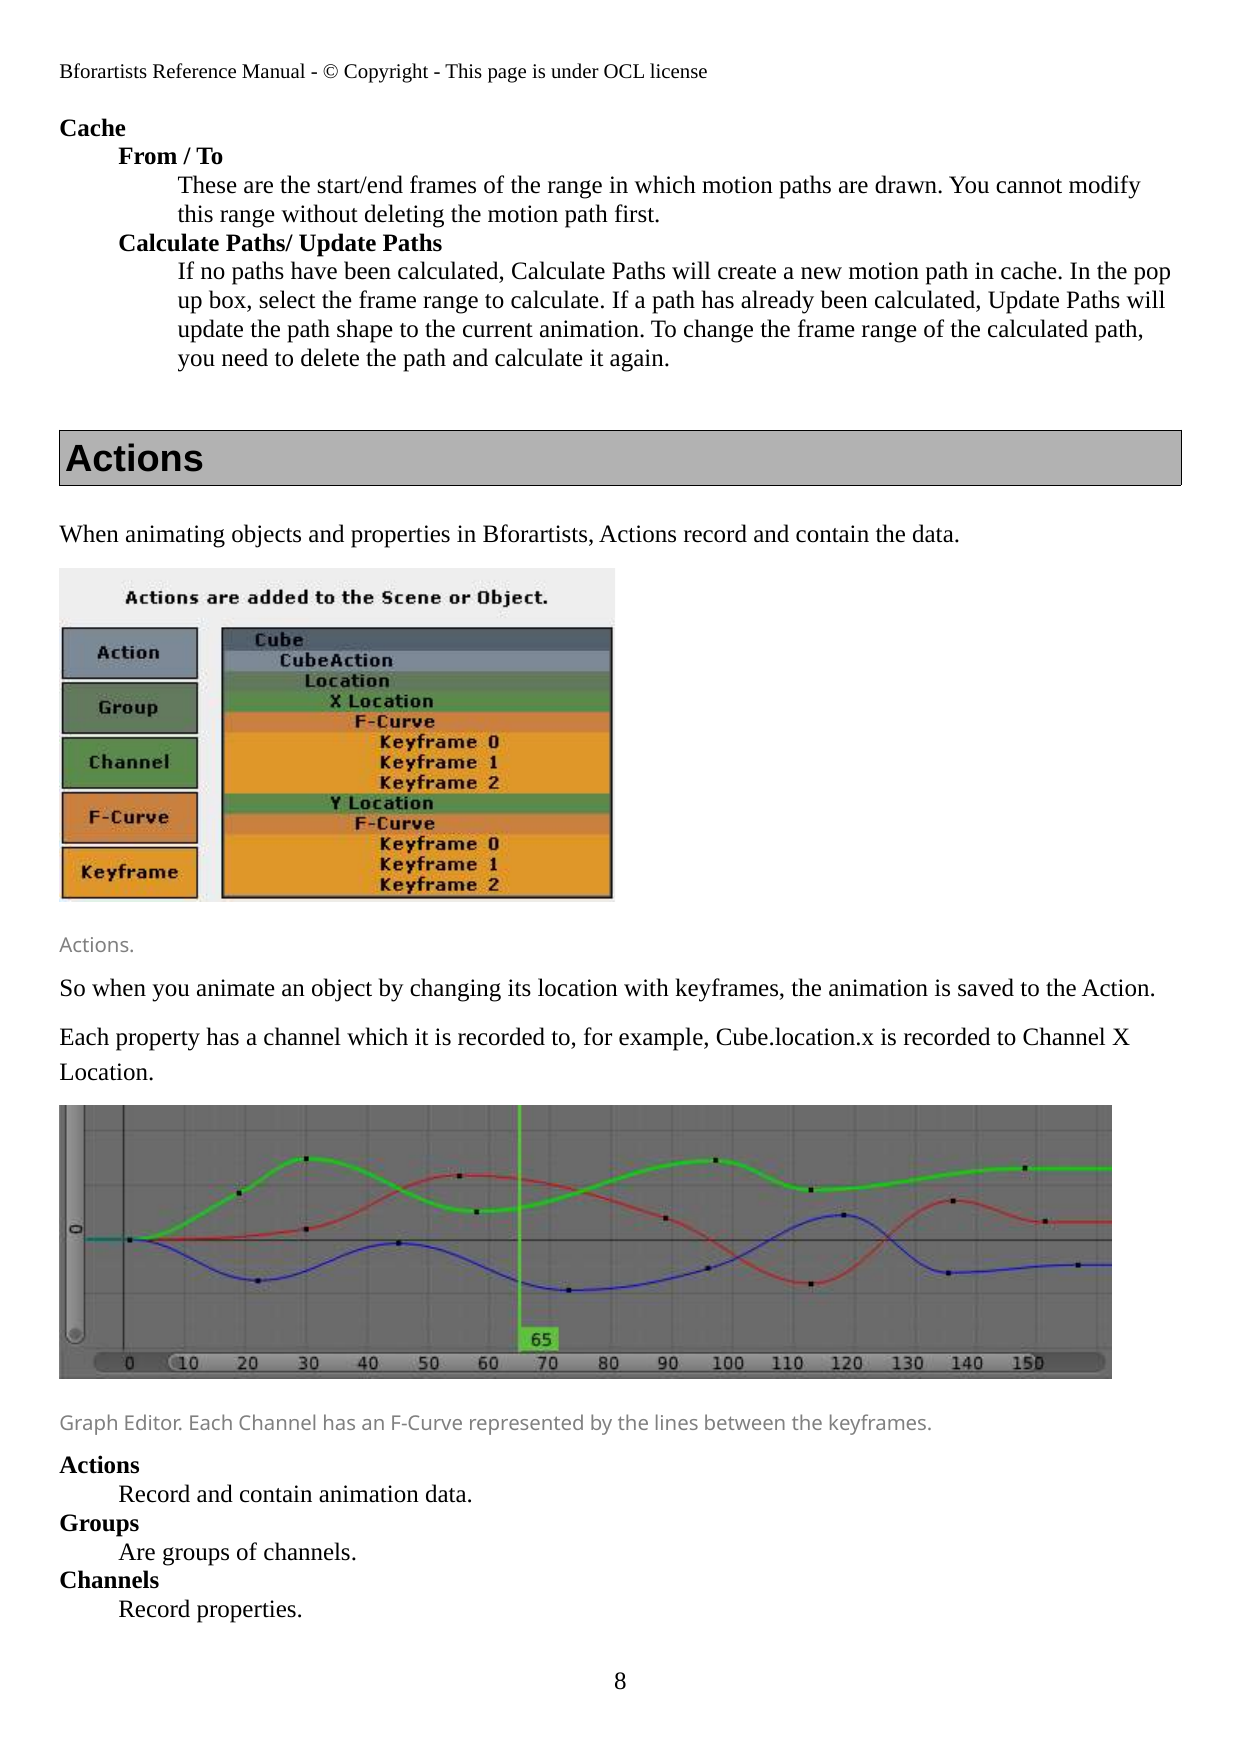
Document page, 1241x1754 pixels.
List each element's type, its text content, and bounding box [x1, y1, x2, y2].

picture [59, 568, 616, 902]
text Actions. [59, 927, 1181, 958]
subtitle Cache [59, 113, 1181, 141]
list Are groups of channels. [118, 1537, 1181, 1566]
text So when you animate an object by changing its location with keyframes, the animation is saved to the Action. [59, 973, 1181, 1002]
list Record and contain animation data. [118, 1479, 1181, 1508]
picture [59, 1105, 1112, 1379]
text When animating objects and properties in Bforartists, Actions record and contain the data. [59, 519, 1181, 548]
subtitle Calculate Paths/ Update Paths [118, 228, 1181, 256]
table_header Actions [60, 431, 1181, 485]
list These are the start/end frames of the range in which motion paths are drawn. You cannot modify this range without deleting the motion path first. [177, 170, 1181, 228]
list If no paths have been calculated, Calculate Paths will create a new motion path in cache. In the pop up box, select the frame range to calculate. If a path has already been calculated, Update Paths will update the path shape to the current animation. To change the frame range of the calculated path, you need to delete the path and calculate it again. [177, 256, 1181, 371]
list Record properties. [118, 1594, 1181, 1623]
text Each property has a channel which it is recorded to, for example, Cube.location.x is recorded to Channel X Location. [59, 1022, 1181, 1085]
subtitle Groups [59, 1508, 1181, 1537]
subtitle From / To [118, 141, 1181, 170]
subtitle Channels [59, 1566, 1181, 1594]
subtitle Actions [59, 1451, 1181, 1479]
text Graph Editor. Each Channel has an F-Curve represented by the lines between the keyframes. [59, 1405, 1181, 1436]
